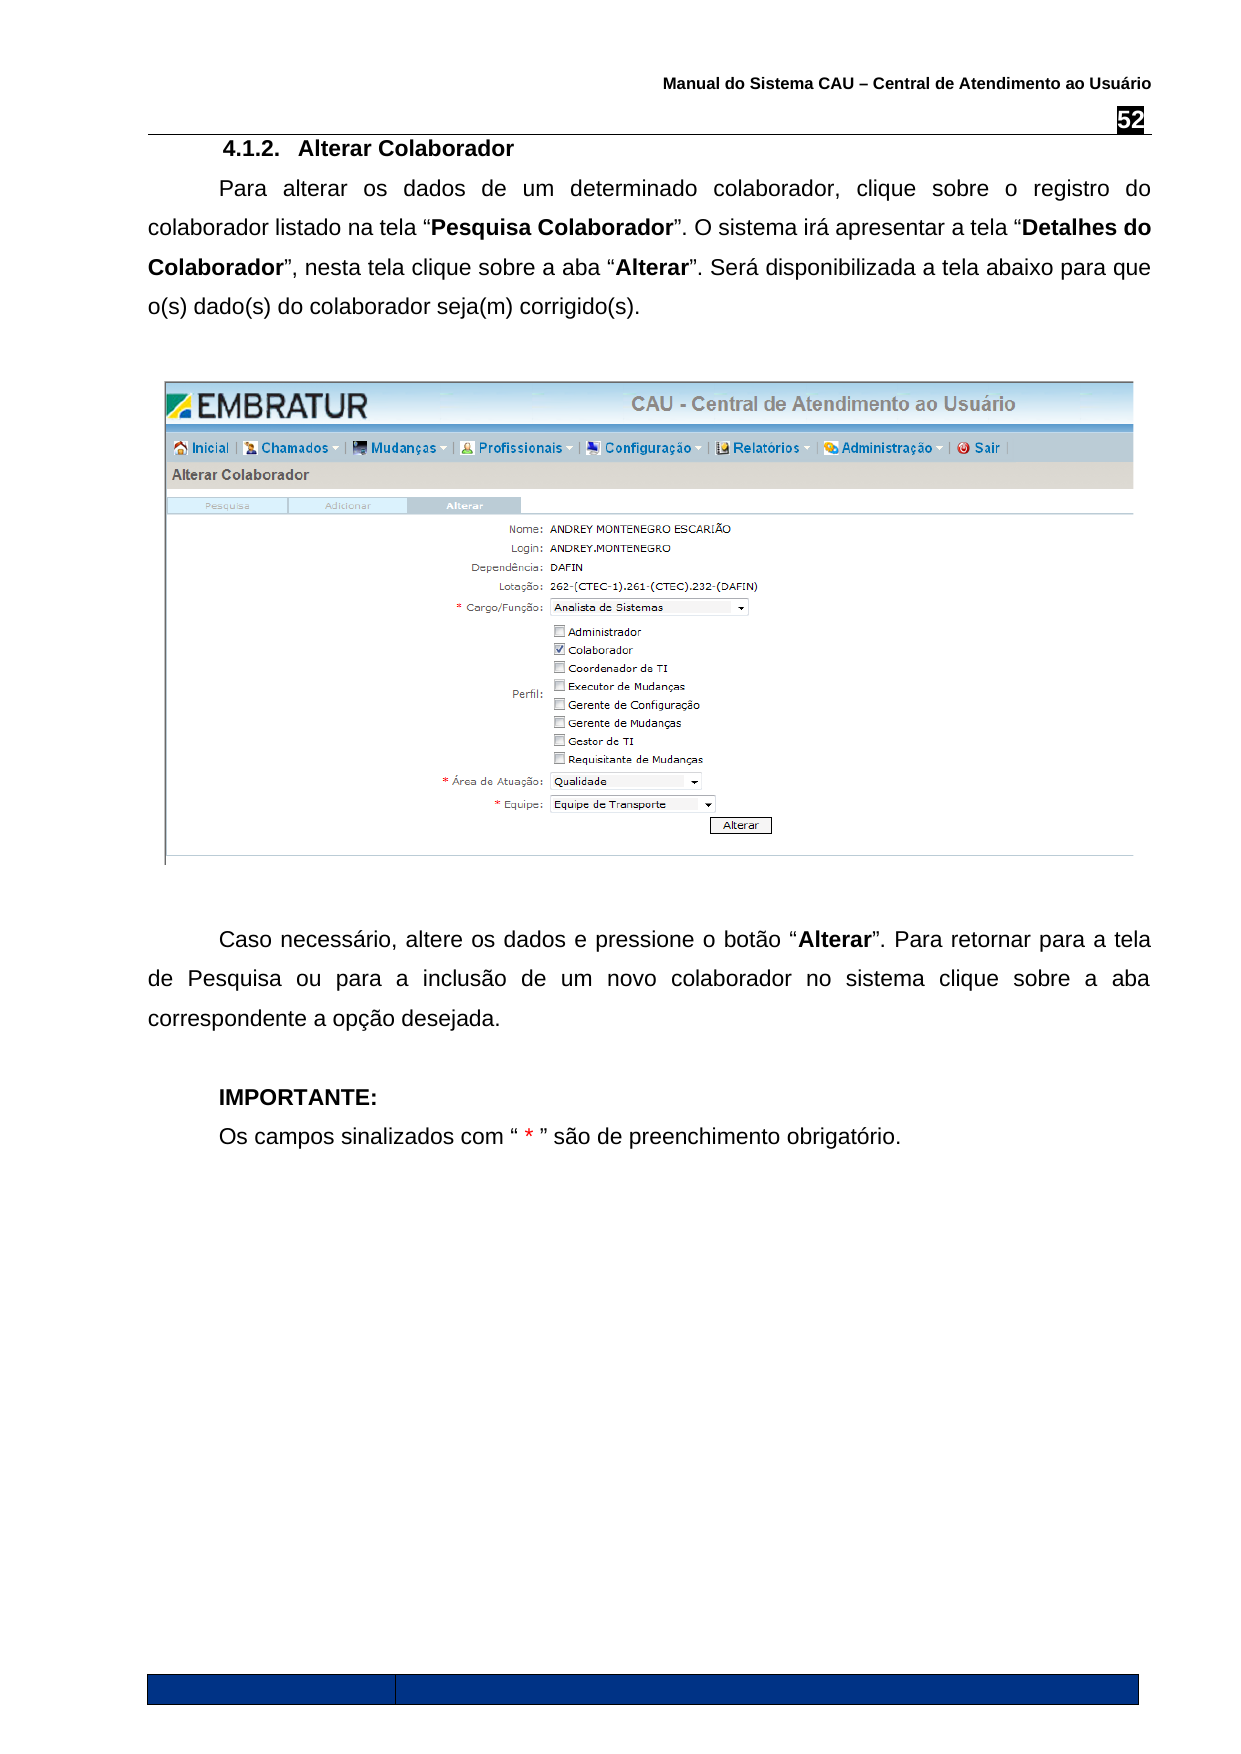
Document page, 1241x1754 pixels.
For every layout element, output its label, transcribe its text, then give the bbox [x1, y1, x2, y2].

text Caso necessário, altere os dados e pressione o botão “Alterar”. Para retornar para a tela de Pesquisa ou para a inclusão de um novo colaborador no sistema clique sobre a aba correspondente a opção desejada. [148, 926, 1152, 1031]
text Para alterar os dados de um determinado colaborador, clique sobre o registro do colaborador listado na tela “Pesquisa Colaborador”. O sistema irá apresentar a tela “Detalhes do Colaborador”, nesta tela clique sobre a aba “Alterar”. Será disponibilizada a tela abaixo para que o(s) dado(s) do colaborador seja(m) corrigido(s). [148, 175, 1152, 319]
text Os campos sinalizados com “ * ” são de preenchimento obrigatório. [148, 1123, 1152, 1149]
picture [164, 381, 1134, 865]
text IMPORTANTE: [148, 1084, 1152, 1110]
list Alterar Colaborador [223, 135, 1152, 162]
